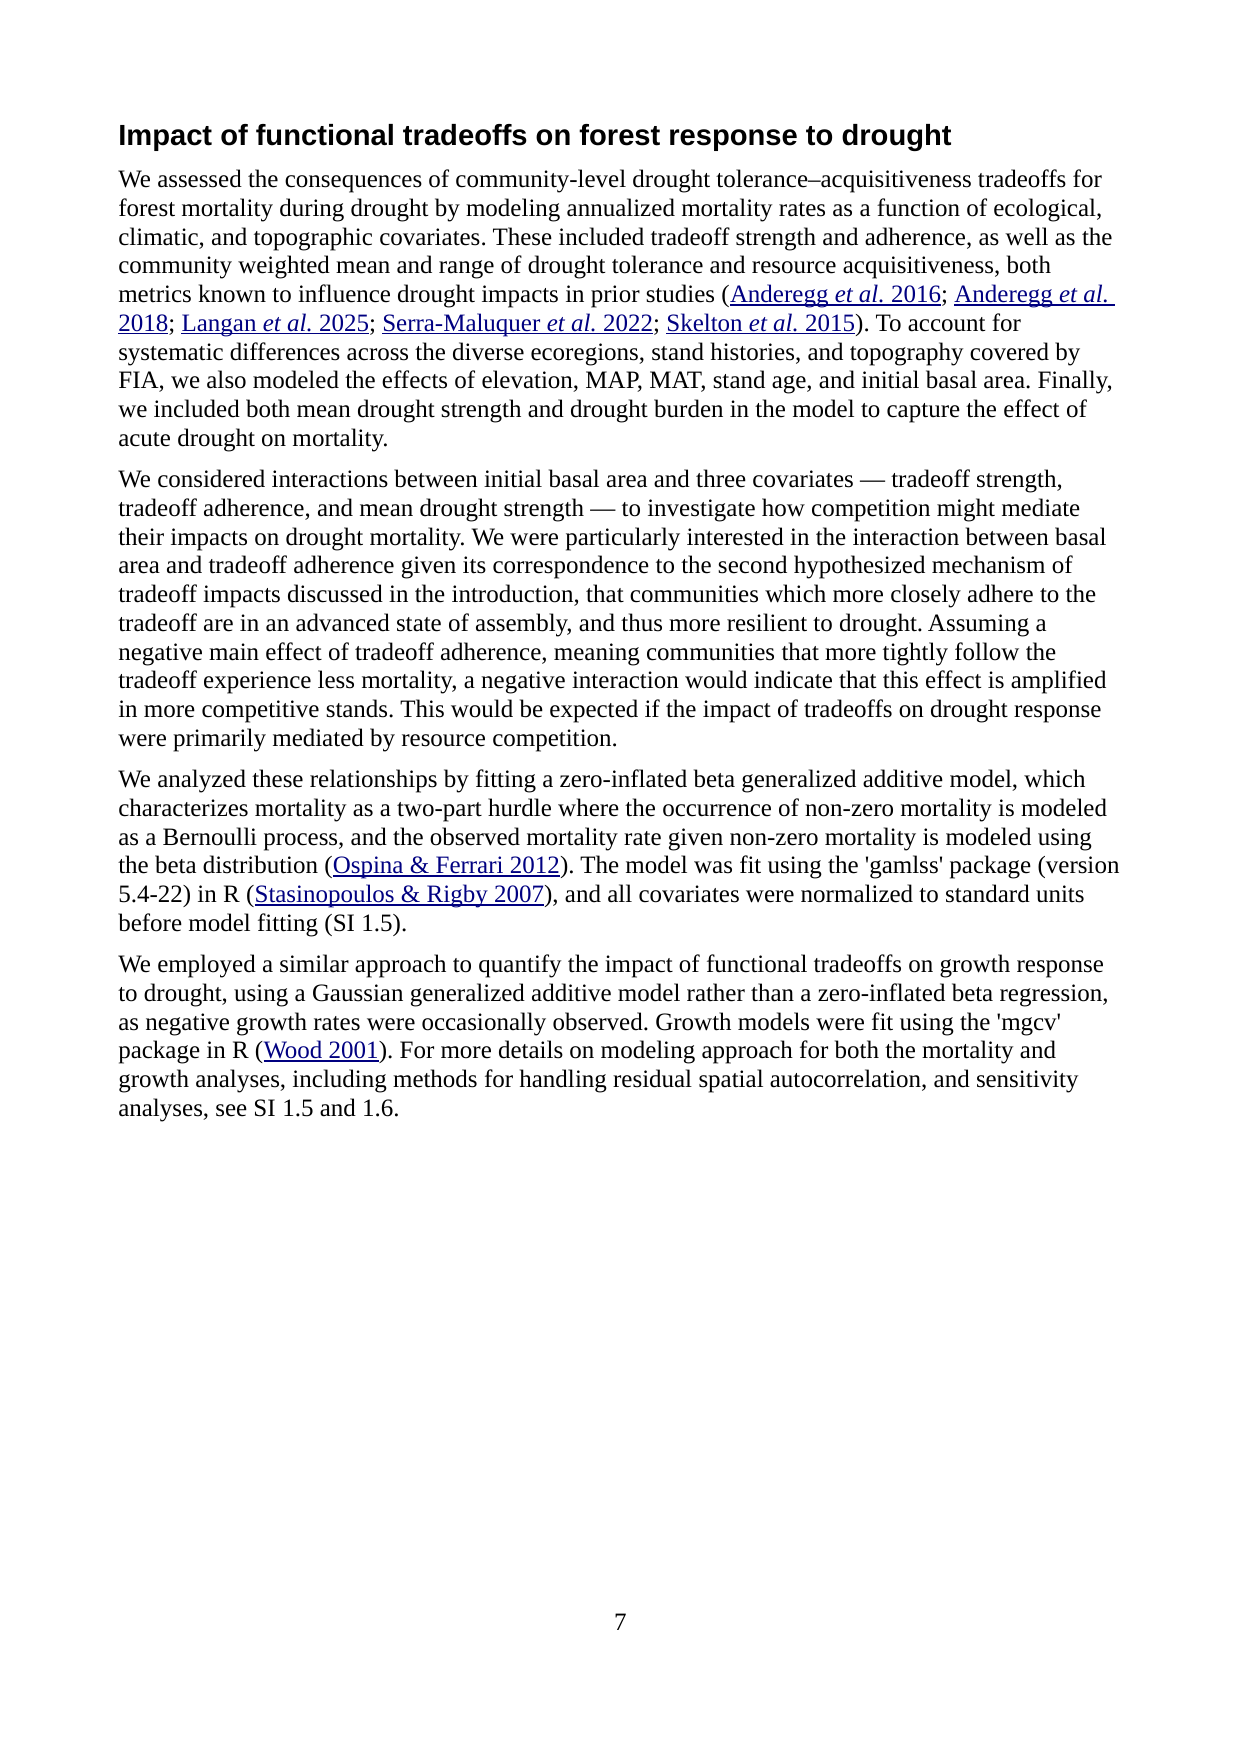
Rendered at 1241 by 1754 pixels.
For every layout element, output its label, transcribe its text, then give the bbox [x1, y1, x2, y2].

text We analyzed these relationships by fitting a zero-inflated beta generalized additive model, which characterizes mortality as a two-part hurdle where the occurrence of non-zero mortality is modeled as a Bernoulli process, and the observed mortality rate given non-zero mortality is modeled using the beta distribution (Ospina & Ferrari 2012). The model was fit using the 'gamlss' package (version 5.4-22) in R (Stasinopoulos & Rigby 2007), and all covariates were normalized to standard units before model fitting (SI 1.5). [118, 764, 1122, 937]
subtitle Impact of functional tradeoffs on forest response to drought [118, 118, 1122, 152]
text We assessed the consequences of community-level drought tolerance–acquisitiveness tradeoffs for forest mortality during drought by modeling annualized mortality rates as a function of ecological, climatic, and topographic covariates. These included tradeoff strength and adherence, as well as the community weighted mean and range of drought tolerance and resource acquisitiveness, both metrics known to influence drought impacts in prior studies (Anderegg et al. 2016; Anderegg et al. 2018; Langan et al. 2025; Serra-Maluquer et al. 2022; Skelton et al. 2015). To account for systematic differences across the diverse ecoregions, stand histories, and topography covered by FIA, we also modeled the effects of elevation, MAP, MAT, stand age, and initial basal area. Finally, we included both mean drought strength and drought burden in the model to capture the effect of acute drought on mortality. [118, 164, 1122, 452]
text We employed a similar approach to quantify the impact of functional tradeoffs on growth response to drought, using a Gaussian generalized additive model rather than a zero-inflated beta regression, as negative growth rates were occasionally observed. Growth models were fit using the 'mgcv' package in R (Wood 2001). For more details on modeling approach for both the mortality and growth analyses, including methods for handling residual spatial autocorrelation, and sensitivity analyses, see SI 1.5 and 1.6. [118, 949, 1122, 1122]
text We considered interactions between initial basal area and three covariates — tradeoff strength, tradeoff adherence, and mean drought strength — to investigate how competition might mediate their impacts on drought mortality. We were particularly interested in the interaction between basal area and tradeoff adherence given its correspondence to the second hypothesized mechanism of tradeoff impacts discussed in the introduction, that communities which more closely adhere to the tradeoff are in an advanced state of assembly, and thus more resilient to drought. Assuming a negative main effect of tradeoff adherence, meaning communities that more tightly follow the tradeoff experience less mortality, a negative interaction would indicate that this effect is amplified in more competitive stands. This would be expected if the impact of tradeoffs on drought response were primarily mediated by resource competition. [118, 464, 1122, 752]
